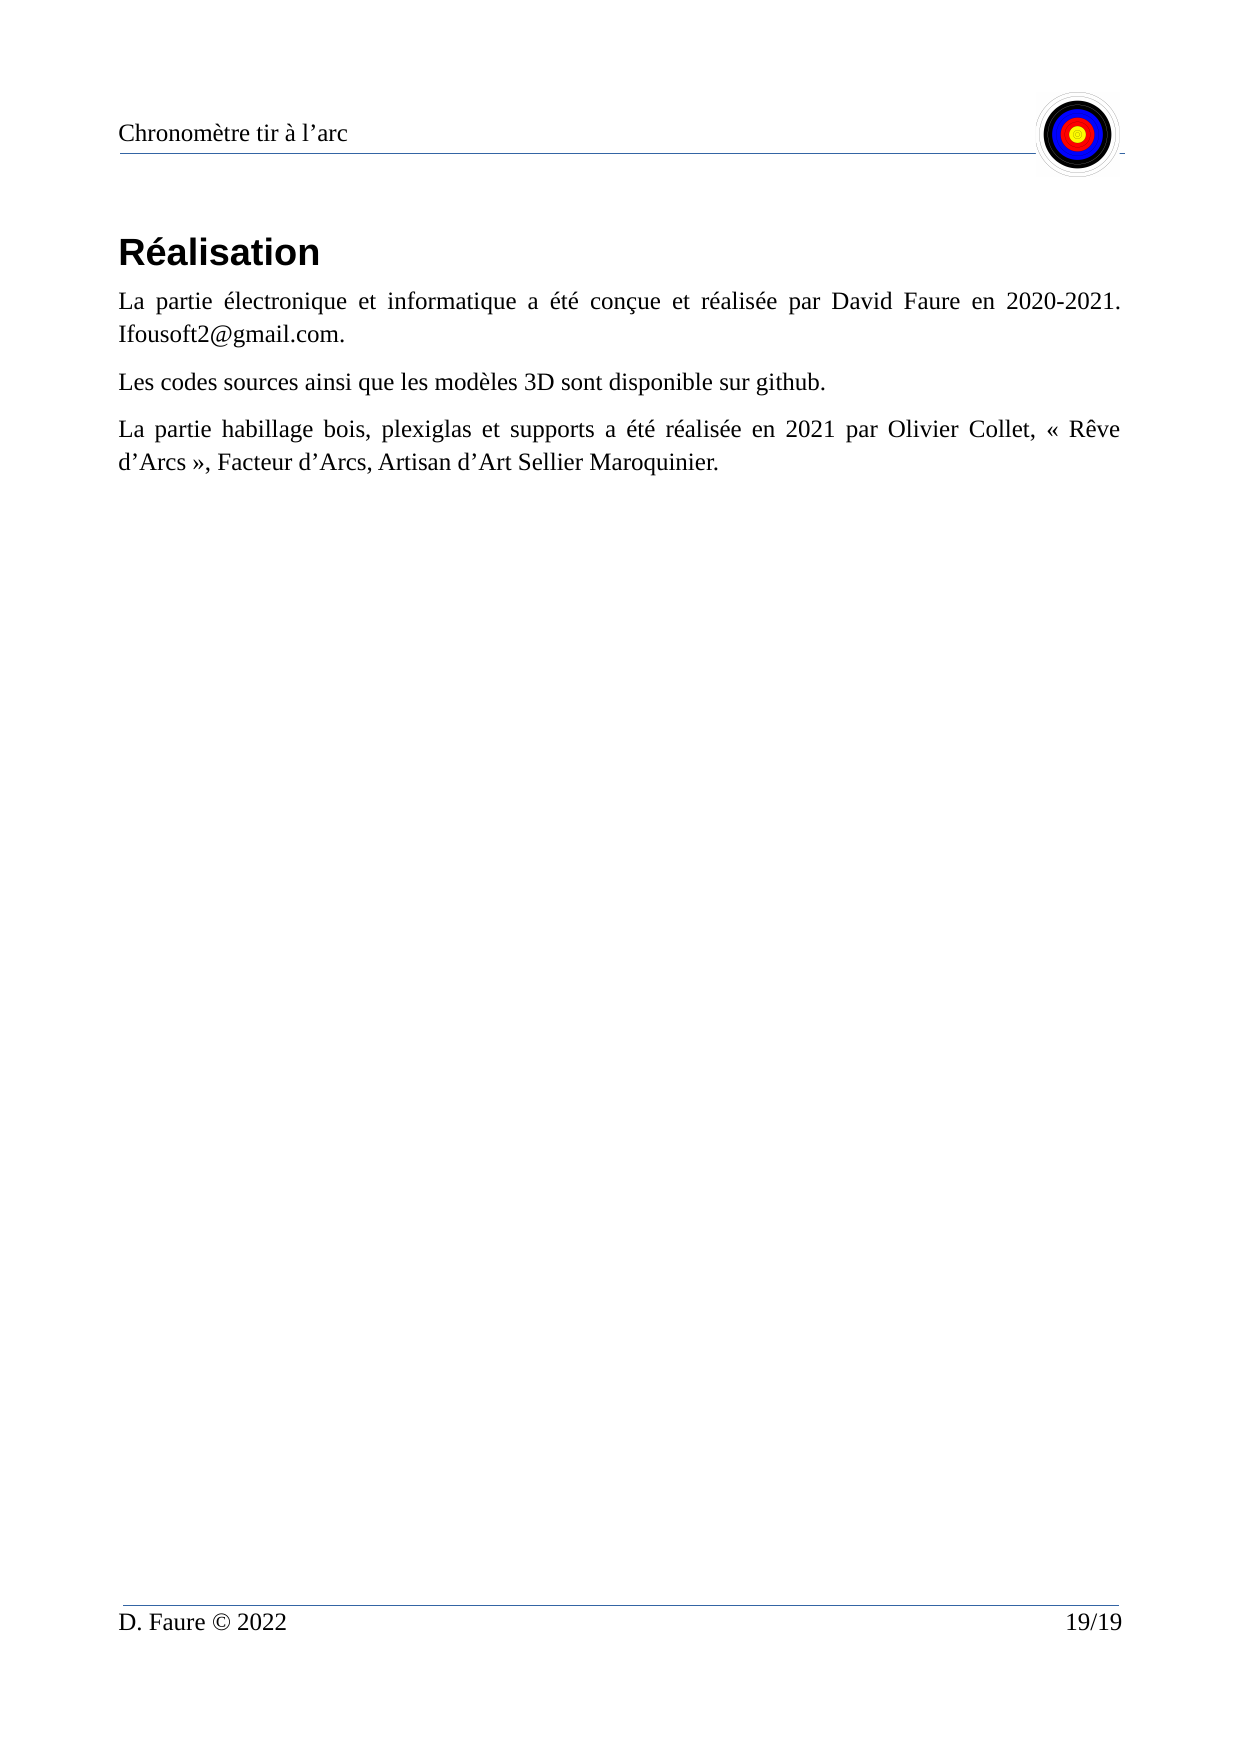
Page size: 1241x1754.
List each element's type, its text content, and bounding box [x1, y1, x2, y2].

text La partie habillage bois, plexiglas et supports a été réalisée en 2021 par Olivier Collet, « Rêve d’Arcs », Facteur d’Arcs, Artisan d’Art Sellier Maroquinier. [118, 414, 1122, 476]
subtitle Réalisation [118, 230, 1122, 274]
picture [1035, 92, 1120, 177]
text Les codes sources ainsi que les modèles 3D sont disponible sur github. [118, 367, 1122, 396]
text La partie électronique et informatique a été conçue et réalisée par David Faure en 2020-2021. Ifousoft2@gmail.com. [118, 286, 1122, 348]
